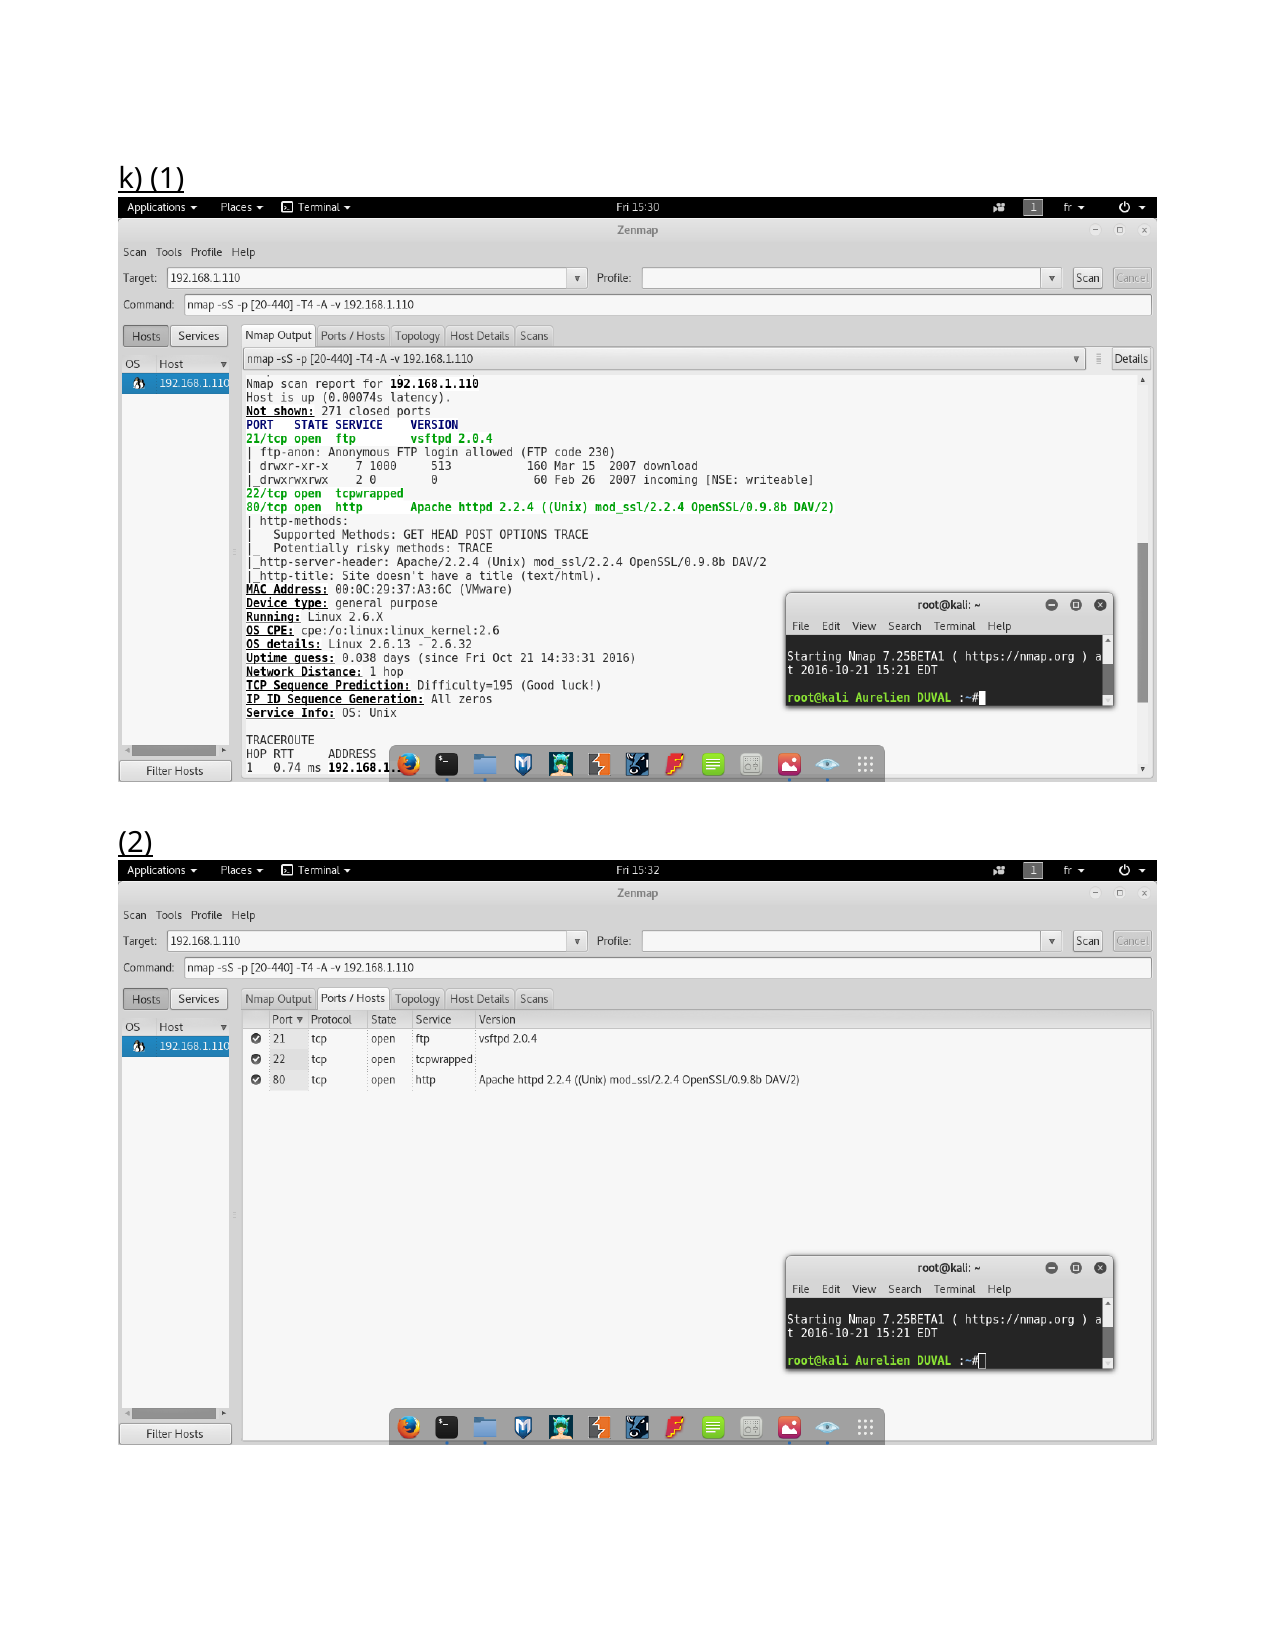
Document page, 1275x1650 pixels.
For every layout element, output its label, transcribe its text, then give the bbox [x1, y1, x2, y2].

picture [118, 197, 1157, 782]
picture [118, 860, 1157, 1445]
text k) (1) [118, 158, 1157, 197]
text (2) [118, 821, 1157, 860]
